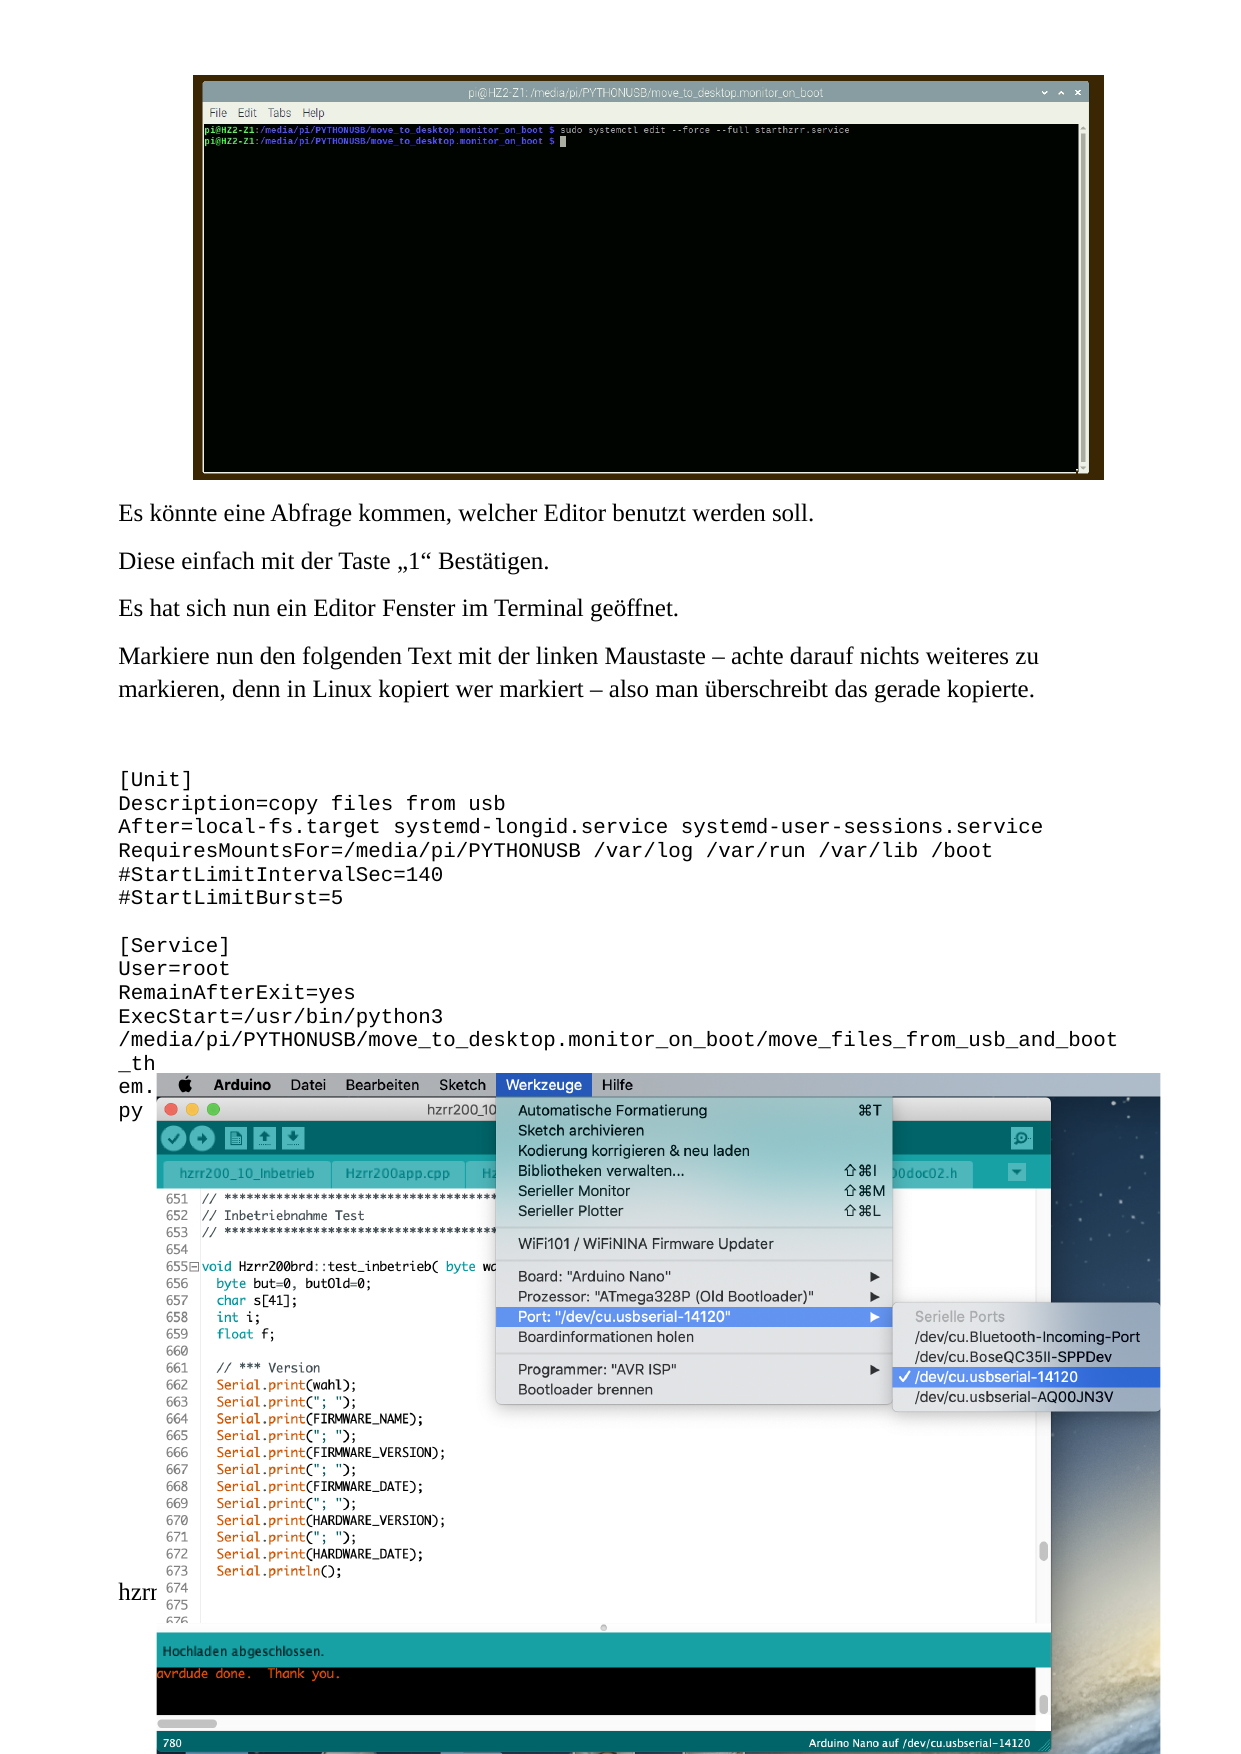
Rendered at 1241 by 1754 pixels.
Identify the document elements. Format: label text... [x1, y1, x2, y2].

text Es hat sich nun ein Editor Fenster im Terminal geöffnet. [118, 593, 1122, 622]
text #StartLimitIntervalSec=140 [118, 864, 1122, 887]
text #StartLimitBurst=5 [118, 887, 1122, 911]
text ExecStart=/usr/bin/python3 /media/pi/PYTHONUSB/move_to_desktop.monitor_on_boot/move_files_from_usb_and_boot_them.py [118, 1006, 1122, 1124]
text [Unit] [118, 769, 1122, 793]
text Diese einfach mit der Taste „1“ Bestätigen. [118, 546, 1122, 574]
text Description=copy files from usb [118, 793, 1122, 816]
text RemainAfterExit=yes [118, 982, 1122, 1006]
text Es könnte eine Abfrage kommen, welcher Editor benutzt werden soll. [118, 498, 1122, 527]
text User=root [118, 958, 1122, 982]
text Markiere nun den folgenden Text mit der linken Maustaste – achte darauf nichts weiteres zu markieren, denn in Linux kopiert wer markiert – also man überschreibt das gerade kopierte. [118, 641, 1122, 703]
text [Service] [118, 935, 1122, 958]
text RequiresMountsFor=/media/pi/PYTHONUSB /var/log /var/run /var/lib /boot [118, 840, 1122, 864]
text After=local-fs.target systemd-longid.service systemd-user-sessions.service [118, 816, 1122, 840]
